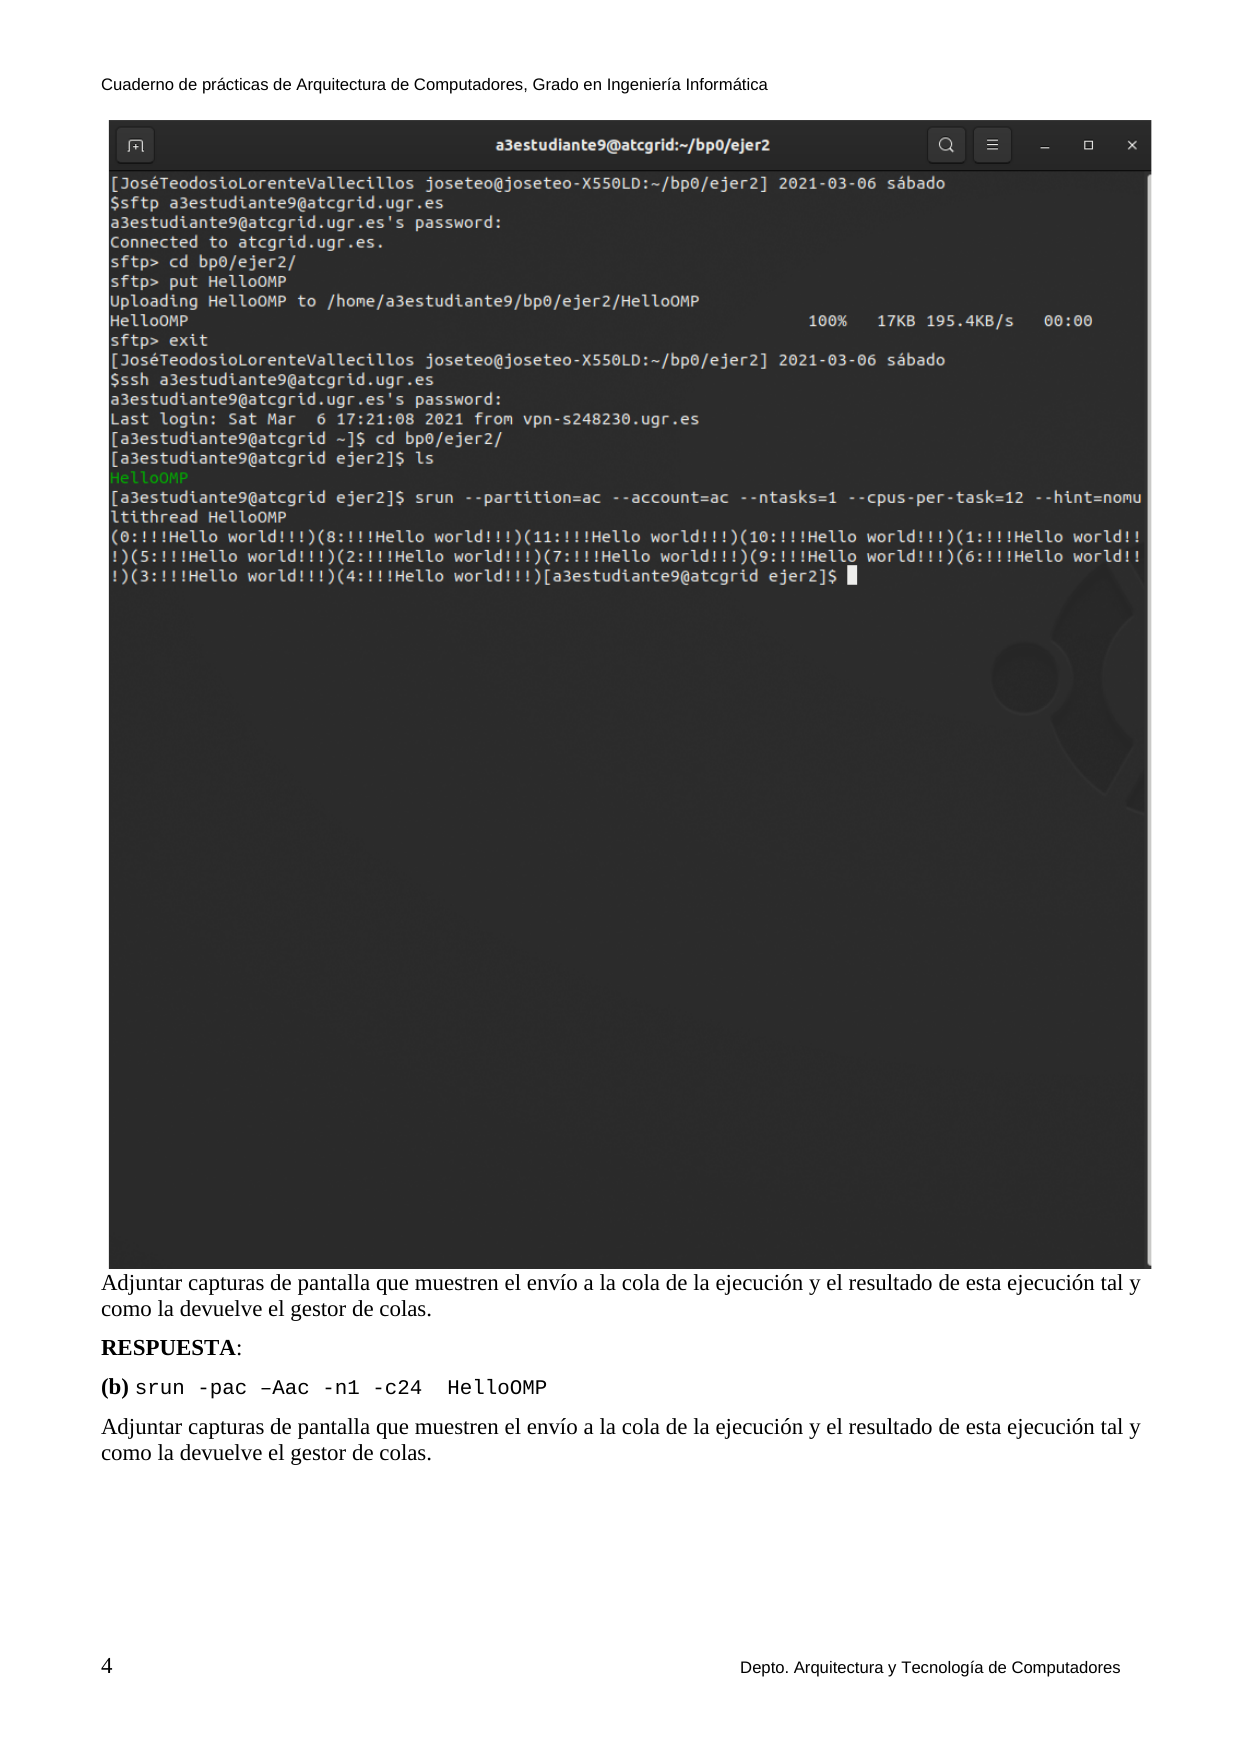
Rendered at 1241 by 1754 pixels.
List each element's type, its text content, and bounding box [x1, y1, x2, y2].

text Adjuntar capturas de pantalla que muestren el envío a la cola de la ejecución y el resultado de esta ejecución tal y como la devuelve el gestor de colas. [101, 1413, 1143, 1466]
text (b) srun -pac –Aac -n1 -c24 HelloOMP [101, 1373, 1143, 1401]
text Adjuntar capturas de pantalla que muestren el envío a la cola de la ejecución y el resultado de esta ejecución tal y como la devuelve el gestor de colas. [101, 121, 1143, 1322]
picture [108, 120, 1152, 1269]
list RESPUESTA: [101, 1334, 1143, 1360]
